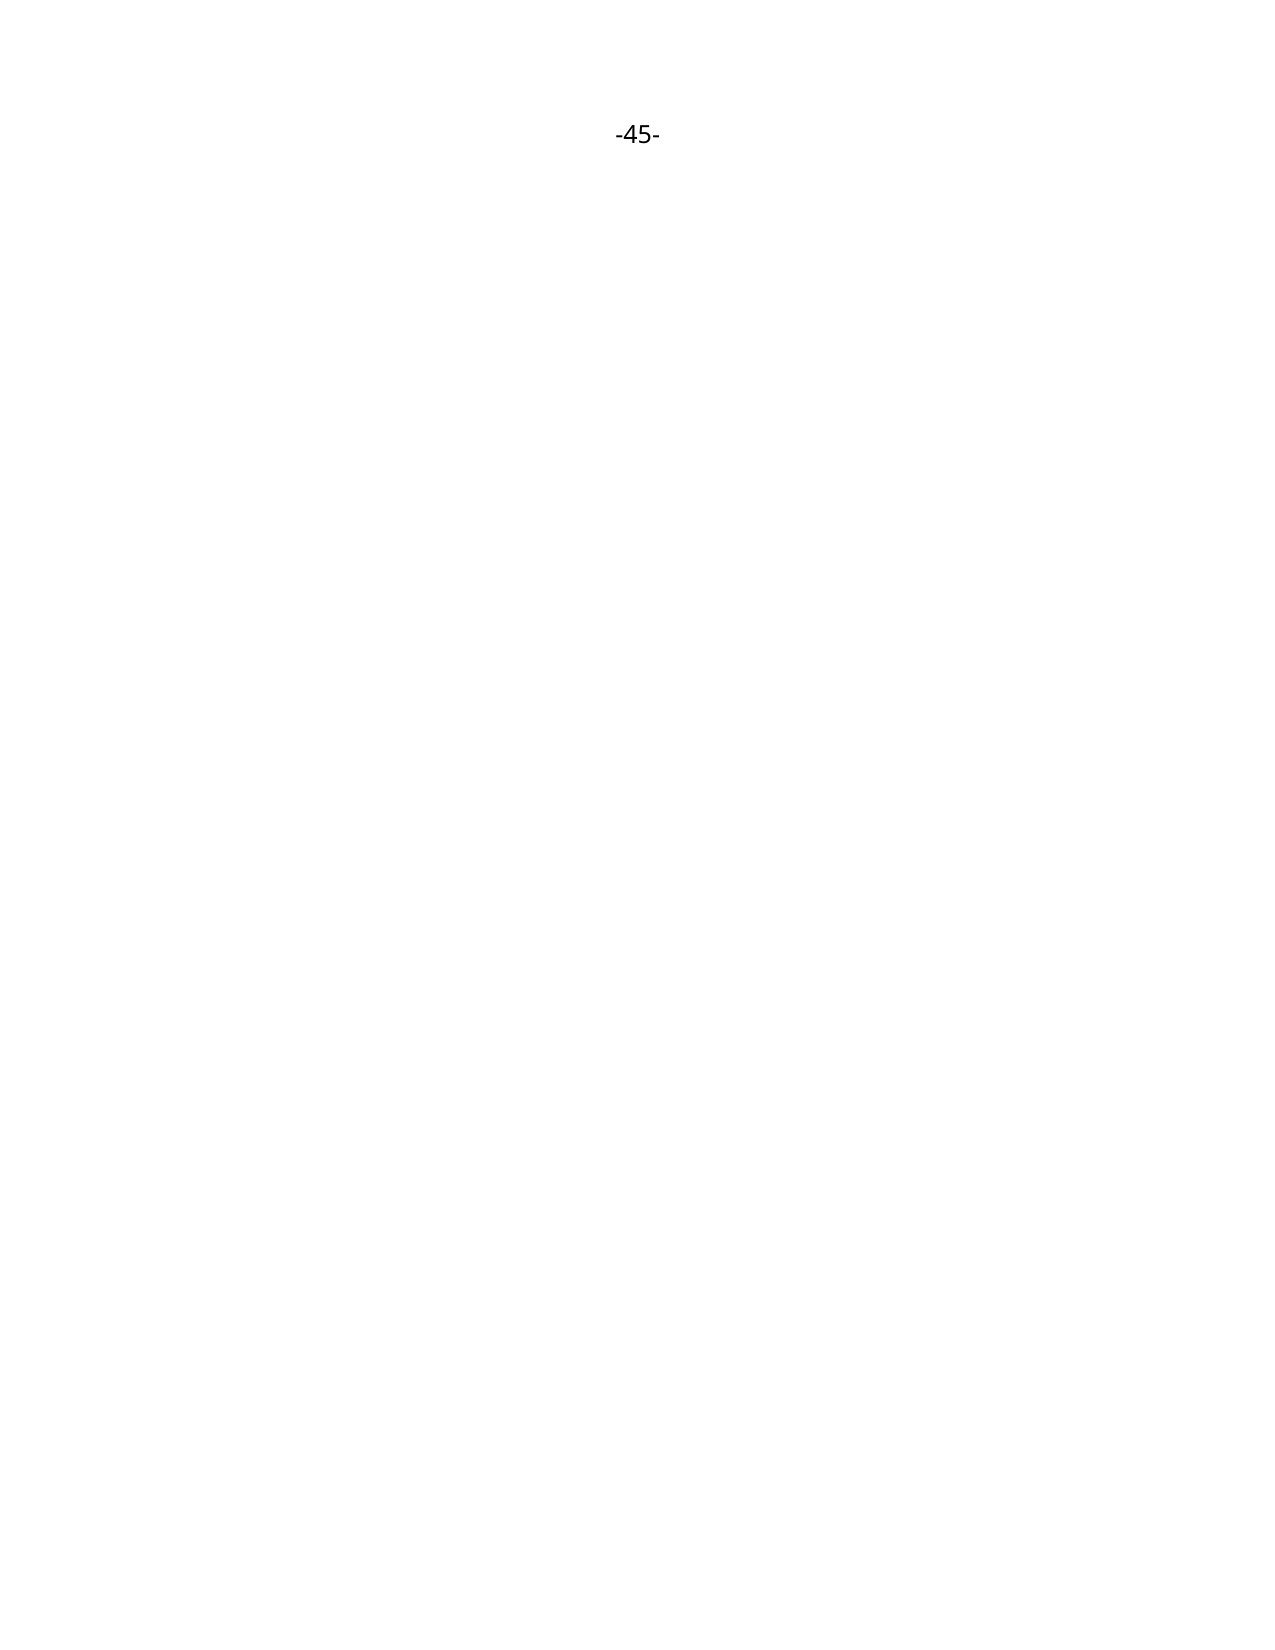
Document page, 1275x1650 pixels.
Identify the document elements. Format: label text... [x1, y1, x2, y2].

text -45- [119, 117, 1156, 151]
